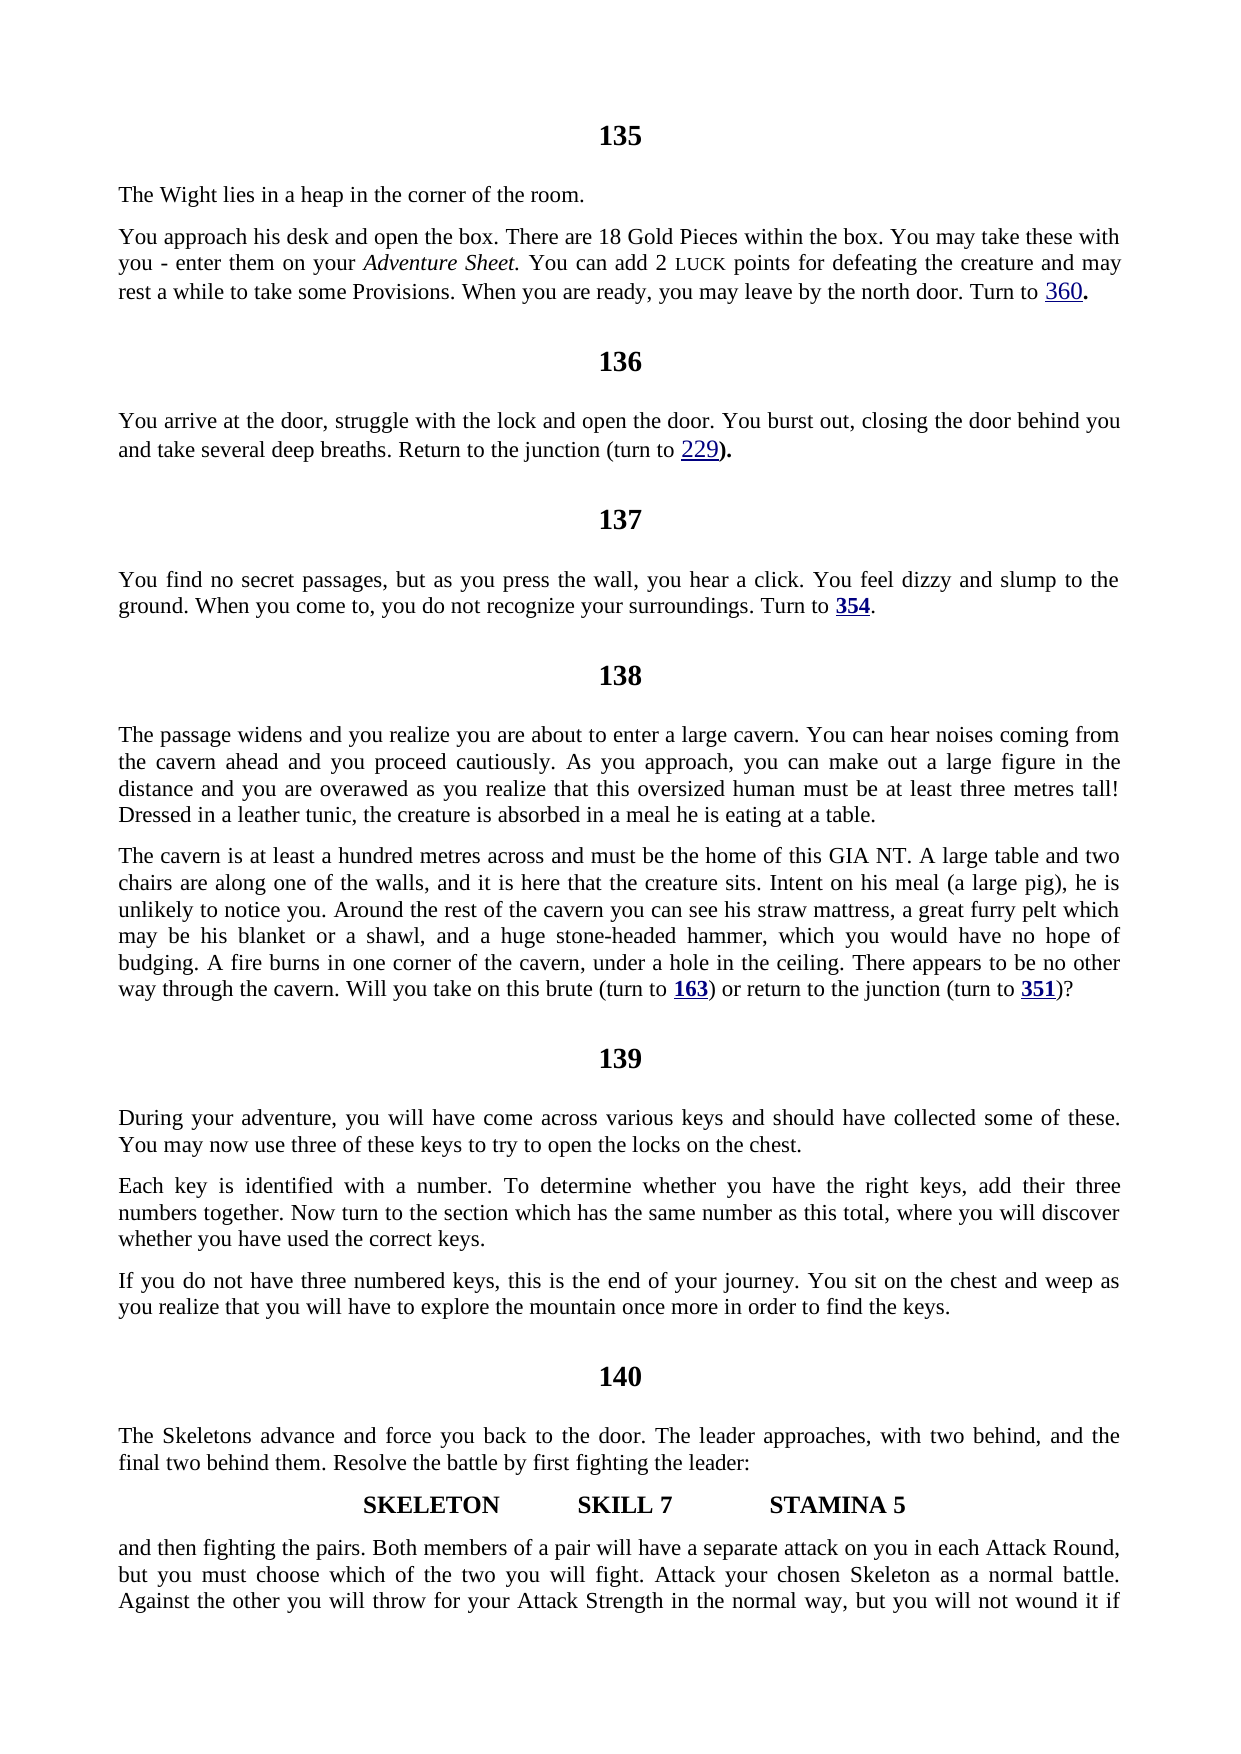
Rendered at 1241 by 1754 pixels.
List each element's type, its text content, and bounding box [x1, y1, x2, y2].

subtitle 135 [118, 118, 1122, 152]
text SKELETON SKILL 7 STAMINA 5 [118, 1490, 1122, 1519]
text and then fighting the pairs. Both members of a pair will have a separate attack on you in each Attack Round, but you must choose which of the two you will fight. Attack your chosen Skeleton as a normal battle. Against the other you will throw for your Attack Strength in the normal way, but you will not wound it if [118, 1534, 1122, 1614]
text You find no secret passages, but as you press the wall, you hear a click. You feel dizzy and slump to the ground. When you come to, you do not recognize your surroundings. Turn to 354. [118, 566, 1122, 619]
text If you do not have three numbered keys, this is the end of your journey. You sit on the chest and weep as you realize that you will have to explore the mountain once more in order to find the keys. [118, 1267, 1122, 1320]
text The Skeletons advance and force you back to the door. The leader approaches, with two behind, and the final two behind them. Resolve the battle by first fighting the leader: [118, 1422, 1122, 1476]
text During your adventure, you will have come across various keys and should have collected some of these. You may now use three of these keys to try to open the locks on the chest. [118, 1104, 1122, 1157]
text Each key is identified with a number. To determine whether you have the right keys, add their three numbers together. Now turn to the section which has the same number as this total, where you will discover whether you have used the correct keys. [118, 1172, 1122, 1252]
text The passage widens and you realize you are about to enter a large cavern. You can hear noises coming from the cavern ahead and you proceed cautiously. As you approach, you can make out a large figure in the distance and you are overawed as you realize that this oversized human must be at least three metres tall! Dressed in a leather tunic, the creature is absorbed in a meal he is eating at a table. [118, 721, 1122, 827]
text You approach his desk and open the box. There are 18 Gold Pieces within the box. You may take these with you - enter them on your Adventure Sheet. You can add 2 luck points for defeating the creature and may rest a while to take some Provisions. When you are ready, you may leave by the north door. Turn to 360. [118, 222, 1122, 305]
text The Wight lies in a heap in the corner of the room. [118, 181, 1122, 208]
text You arrive at the door, struggle with the lock and open the door. You burst out, closing the door behind you and take several deep breaths. Return to the junction (turn to 229). [118, 407, 1122, 463]
subtitle 140 [118, 1359, 1122, 1393]
subtitle 137 [118, 502, 1122, 536]
subtitle 138 [118, 658, 1122, 692]
subtitle 139 [118, 1041, 1122, 1075]
text The cavern is at least a hundred metres across and must be the home of this GIA NT. A large table and two chairs are along one of the walls, and it is here that the creature sits. Intent on his meal (a large pig), he is unlikely to notice you. Around the rest of the cavern you can see his straw mattress, a great furry pelt which may be his blanket or a shawl, and a huge stone-headed hammer, which you would have no hope of budging. A fire burns in one corner of the cavern, under a hole in the ceiling. There appears to be no other way through the cavern. Will you take on this brute (turn to 163) or return to the junction (turn to 351)? [118, 842, 1122, 1002]
subtitle 136 [118, 344, 1122, 378]
